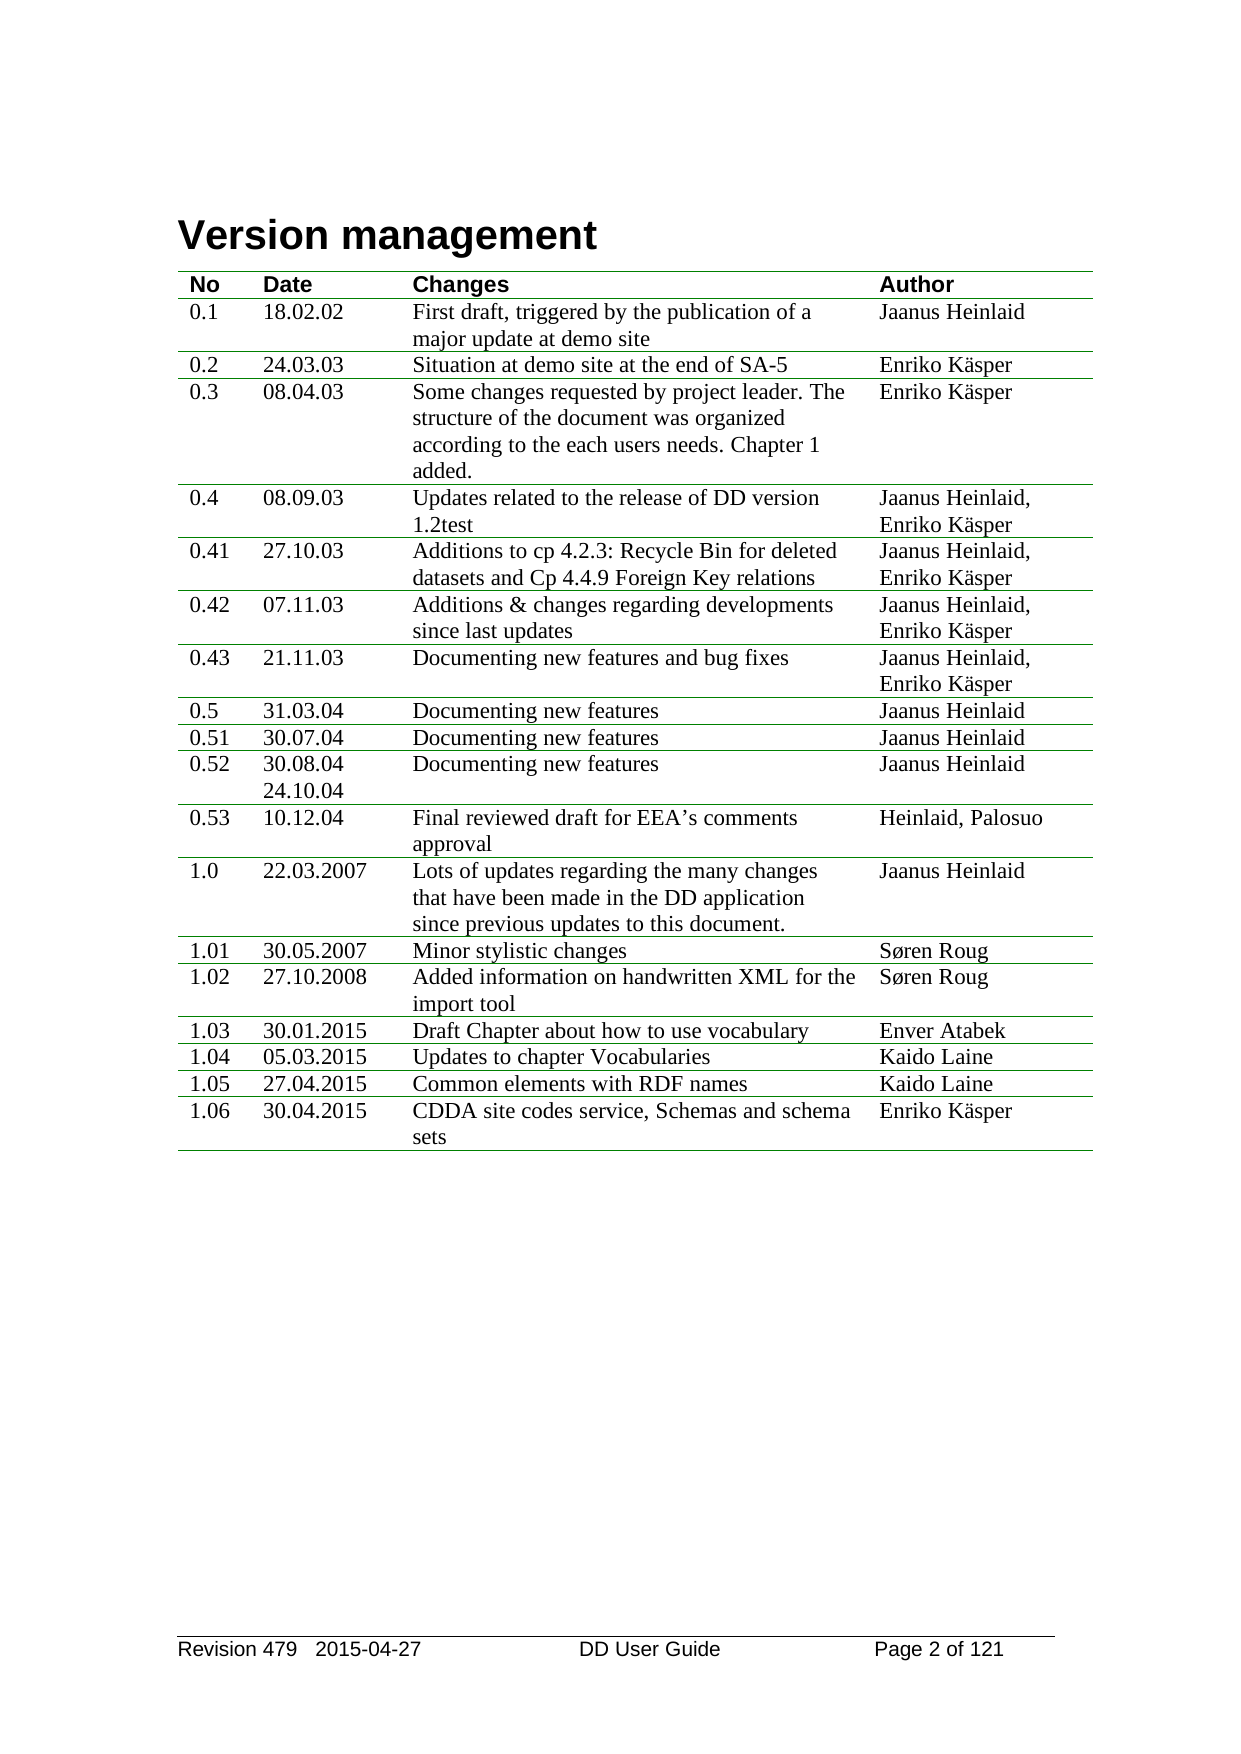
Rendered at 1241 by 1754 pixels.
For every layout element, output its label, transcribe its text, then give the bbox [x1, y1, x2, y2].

table_cell 0.2 [178, 352, 252, 378]
table_cell 24.03.03 [252, 352, 401, 378]
table_cell 30.04.2015 [252, 1097, 401, 1149]
table_cell Enver Atabek [868, 1017, 1093, 1043]
table_cell Some changes requested by project leader. The structure of the document was organized according to the each users needs. Chapter 1 added. [401, 379, 868, 484]
table_header Author [868, 272, 1093, 298]
table_cell Søren Roug [868, 964, 1093, 1016]
table_cell 27.10.03 [252, 538, 401, 590]
table_cell 30.01.2015 [252, 1017, 401, 1043]
table_cell First draft, triggered by the publication of a major update at demo site [401, 299, 868, 351]
table_cell Additions to cp 4.2.3: Recycle Bin for deleted datasets and Cp 4.4.9 Foreign Key relations [401, 538, 868, 590]
table_cell Situation at demo site at the end of SA-5 [401, 352, 868, 378]
table_cell 08.09.03 [252, 485, 401, 537]
table_cell 31.03.04 [252, 698, 401, 723]
table_cell 05.03.2015 [252, 1044, 401, 1070]
table_cell Jaanus Heinlaid, Enriko Käsper [868, 538, 1093, 590]
table_cell Jaanus Heinlaid, Enriko Käsper [868, 645, 1093, 697]
table_cell Jaanus Heinlaid [868, 751, 1093, 803]
table_cell 0.4 [178, 485, 252, 537]
table_cell 1.01 [178, 937, 252, 963]
table_cell 0.42 [178, 591, 252, 644]
table_cell Jaanus Heinlaid [868, 858, 1093, 936]
table_cell Updates related to the release of DD version 1.2test [401, 485, 868, 537]
table_cell Jaanus Heinlaid [868, 299, 1093, 351]
table_cell 22.03.2007 [252, 858, 401, 936]
table_cell 1.0 [178, 858, 252, 936]
table_cell Kaido Laine [868, 1044, 1093, 1070]
table_cell 08.04.03 [252, 379, 401, 484]
table_cell Jaanus Heinlaid, Enriko Käsper [868, 485, 1093, 537]
table_cell 18.02.02 [252, 299, 401, 351]
table_cell 1.06 [178, 1097, 252, 1149]
subtitle Version management [177, 210, 1092, 258]
table_cell 0.5 [178, 698, 252, 723]
table_cell Enriko Käsper [868, 1097, 1093, 1149]
table_cell 21.11.03 [252, 645, 401, 697]
table_cell 0.3 [178, 379, 252, 484]
table_header Changes [401, 272, 868, 298]
table_cell 30.07.04 [252, 725, 401, 750]
table_cell Kaido Laine [868, 1071, 1093, 1096]
table_cell 27.04.2015 [252, 1071, 401, 1096]
table_cell Jaanus Heinlaid [868, 698, 1093, 723]
table_cell 1.04 [178, 1044, 252, 1070]
table_cell Common elements with RDF names [401, 1071, 868, 1096]
table_cell Enriko Käsper [868, 352, 1093, 378]
table_cell Enriko Käsper [868, 379, 1093, 484]
table_cell Minor stylistic changes [401, 937, 868, 963]
table_cell 0.41 [178, 538, 252, 590]
table_cell Lots of updates regarding the many changes that have been made in the DD application since previous updates to this document. [401, 858, 868, 936]
table_header Date [252, 272, 401, 298]
table_cell Draft Chapter about how to use vocabulary [401, 1017, 868, 1043]
table_cell 10.12.04 [252, 805, 401, 857]
table_cell Documenting new features and bug fixes [401, 645, 868, 697]
table_cell 1.02 [178, 964, 252, 1016]
table_cell CDDA site codes service, Schemas and schema sets [401, 1097, 868, 1149]
table_cell 0.53 [178, 805, 252, 857]
table_cell 1.03 [178, 1017, 252, 1043]
table_cell Updates to chapter Vocabularies [401, 1044, 868, 1070]
table_cell Documenting new features [401, 751, 868, 803]
table_header No [178, 272, 252, 298]
table_cell Final reviewed draft for EEA’s comments approval [401, 805, 868, 857]
table_cell Jaanus Heinlaid, Enriko Käsper [868, 591, 1093, 644]
table_cell Additions & changes regarding developments since last updates [401, 591, 868, 644]
table_cell 27.10.2008 [252, 964, 401, 1016]
table_cell Søren Roug [868, 937, 1093, 963]
table_cell Jaanus Heinlaid [868, 725, 1093, 750]
table_cell 0.52 [178, 751, 252, 803]
table_cell Heinlaid, Palosuo [868, 805, 1093, 857]
table_cell 0.43 [178, 645, 252, 697]
table_cell 0.1 [178, 299, 252, 351]
table_cell Documenting new features [401, 725, 868, 750]
table_cell 30.05.2007 [252, 937, 401, 963]
table_cell 1.05 [178, 1071, 252, 1096]
table_cell Documenting new features [401, 698, 868, 723]
table_cell 30.08.04 24.10.04 [252, 751, 401, 803]
table_cell Added information on handwritten XML for the import tool [401, 964, 868, 1016]
table_cell 0.51 [178, 725, 252, 750]
table_cell 07.11.03 [252, 591, 401, 644]
